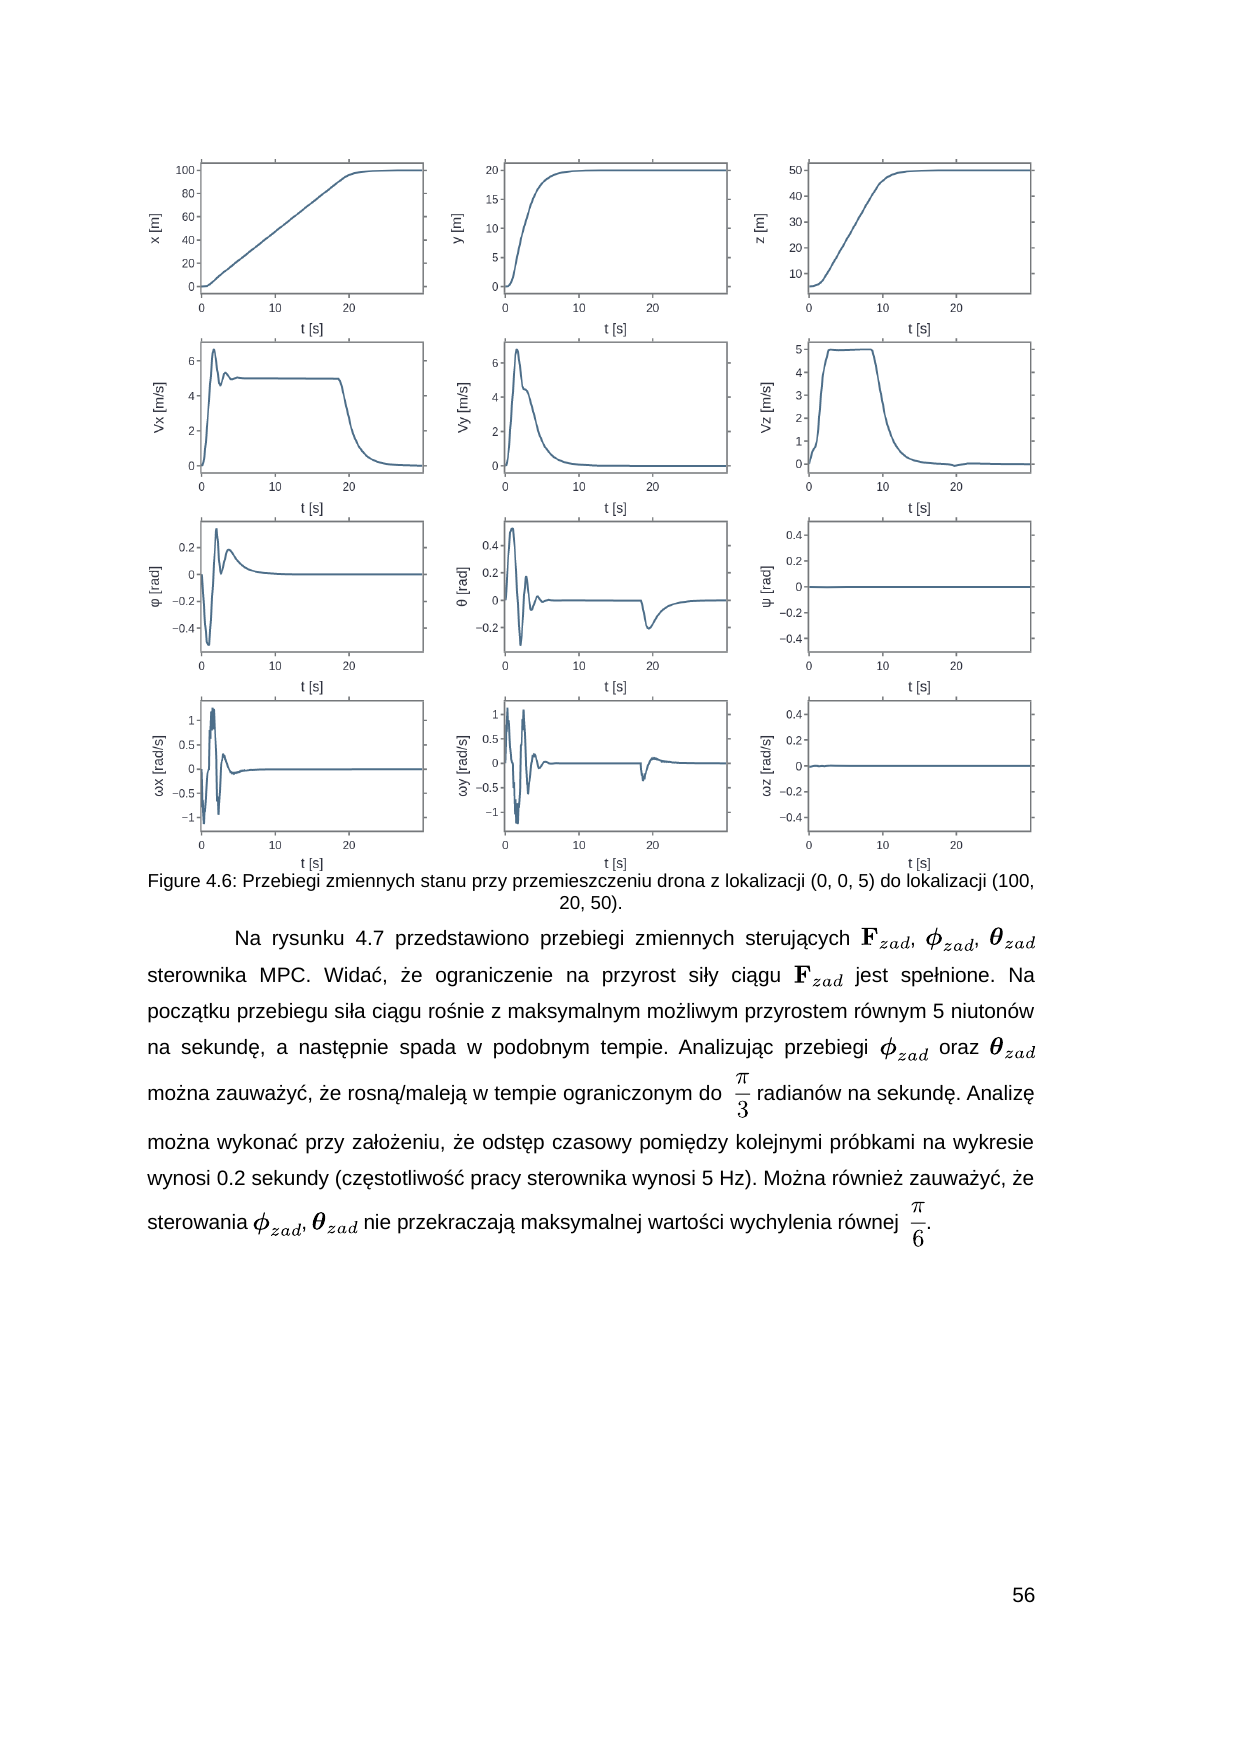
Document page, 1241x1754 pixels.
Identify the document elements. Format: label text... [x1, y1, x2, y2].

text Na rysunku 4.7 przedstawiono przebiegi zmiennych sterujących , , sterownika MPC. Widać, że ograniczenie na przyrost siły ciągu jest spełnione. Na początku przebiegu siła ciągu rośnie z maksymalnym możliwym przyrostem równym 5 niutonów na sekundę, a następnie spada w podobnym tempie. Analizując przebiegi oraz można zauważyć, że rosną/maleją w tempie ograniczonym do radianów na sekundę. Analizę można wykonać przy założeniu, że odstęp czasowy pomiędzy kolejnymi próbkami na wykresie wynosi 0.2 sekundy (częstotliwość pracy sterownika wynosi 5 Hz). Można również zauważyć, że sterowania , nie przekraczają maksymalnej wartości wychylenia równej . [147, 913, 1035, 1247]
picture [147, 159, 1035, 871]
text Figure 4.6: Przebiegi zmiennych stanu przy przemieszczeniu drona z lokalizacji (0, 0, 5) do lokalizacji (100, 20, 50). [147, 871, 1035, 913]
